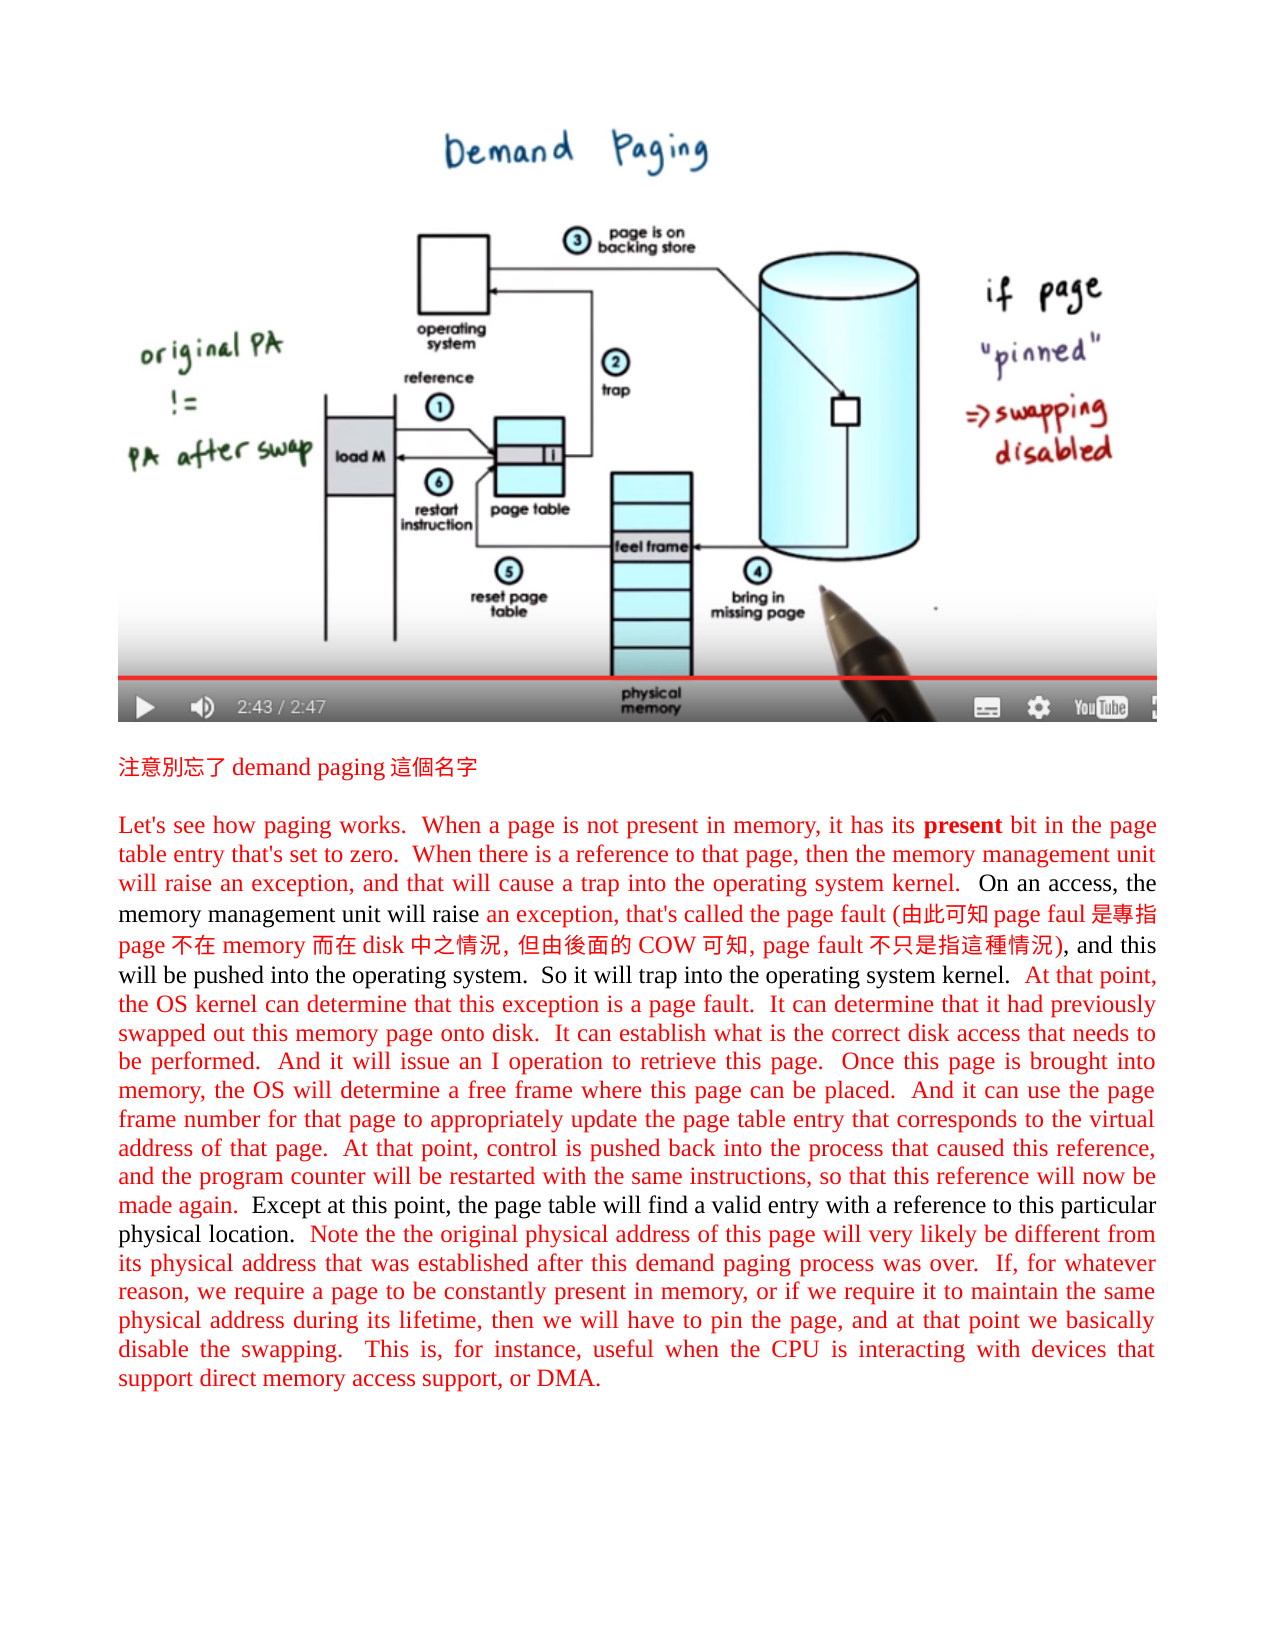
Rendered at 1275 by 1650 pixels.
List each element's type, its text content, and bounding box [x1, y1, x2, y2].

picture [118, 118, 1157, 722]
text Let's see how paging works. When a page is not present in memory, it has its present bit in the page table entry that's set to zero. When there is a reference to that page, then the memory management unit will raise an exception, and that will cause a trap into the operating system kernel. On an access, the memory management unit will raise an exception, that's called the page fault (由此可知page faul是專指page不在memory而在disk中之情況, 但由後面的COW可知, page fault不只是指這種情況), and this will be pushed into the operating system. So it will trap into the operating system kernel. At that point, the OS kernel can determine that this exception is a page fault. It can determine that it had previously swapped out this memory page onto disk. It can establish what is the correct disk access that needs to be performed. And it will issue an I operation to retrieve this page. Once this page is brought into memory, the OS will determine a free frame where this page can be placed. And it can use the page frame number for that page to appropriately update the page table entry that corresponds to the virtual address of that page. At that point, control is pushed back into the process that caused this reference, and the program counter will be restarted with the same instructions, so that this reference will now be made again. Except at this point, the page table will find a valid entry with a reference to this particular physical location. Note the the original physical address of this page will very likely be different from its physical address that was established after this demand paging process was over. If, for whatever reason, we require a page to be constantly present in memory, or if we require it to maintain the same physical address during its lifetime, then we will have to pin the page, and at that point we basically disable the swapping. This is, for instance, useful when the CPU is interacting with devices that support direct memory access support, or DMA. [118, 811, 1157, 1391]
text 注意別忘了demand paging這個名字 [118, 750, 1157, 782]
